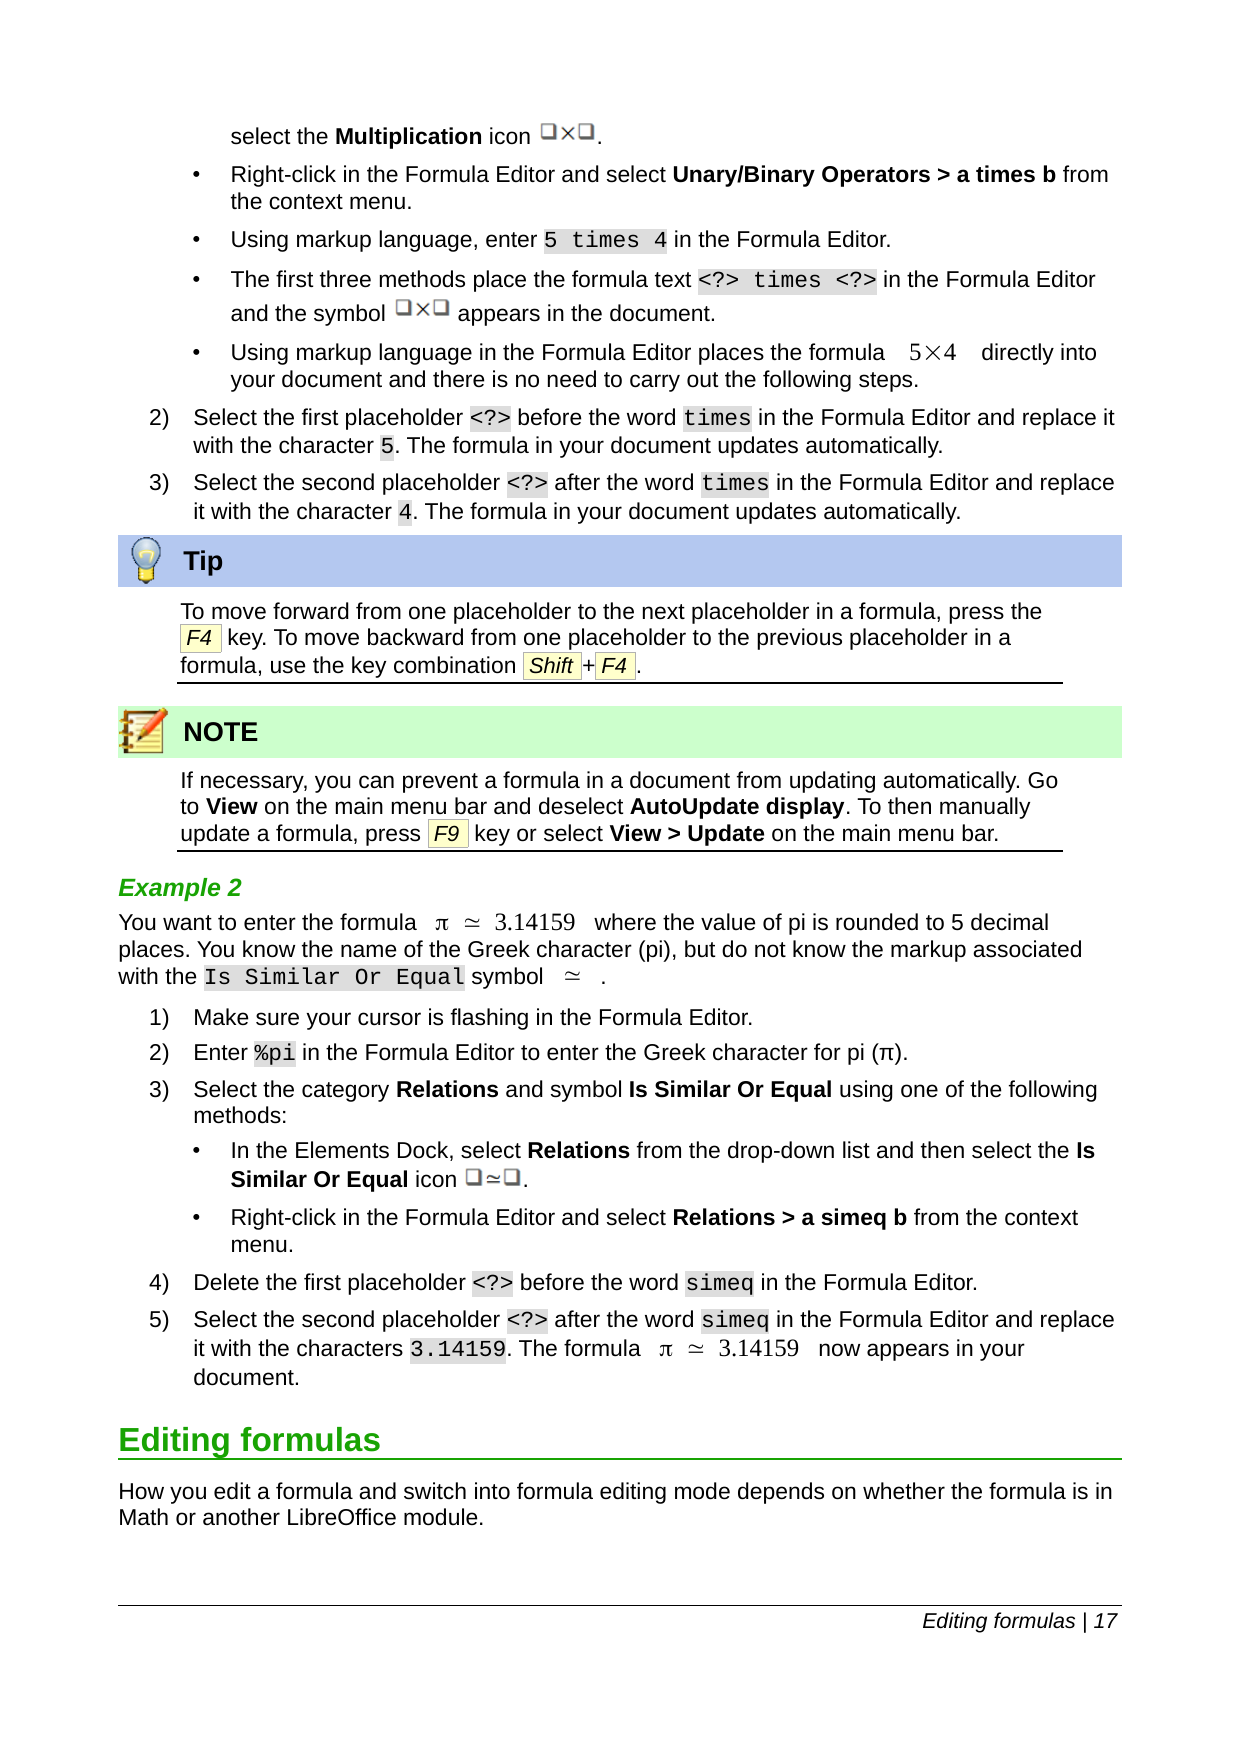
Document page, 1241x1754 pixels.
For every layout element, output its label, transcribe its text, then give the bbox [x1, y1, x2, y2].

text You want to enter the formulawhere the value of pi is rounded to 5 decimal places. You know the name of the Greek character (pi), but do not know the markup associated with the Is Similar Or Equal symbol. [118, 908, 1122, 991]
list select the Multiplication icon . [192, 118, 1122, 149]
picture [537, 118, 597, 145]
list Right-click in the Formula Editor and select Relations > a simeq b from the context menu. [192, 1204, 1122, 1257]
list Using markup language in the Formula Editor places the formula directly into your document and there is no need to carry out the following steps. [192, 338, 1122, 392]
list Using markup language, enter 5 times 4 in the Formula Editor. [192, 226, 1122, 254]
list Make sure your cursor is flashing in the Formula Editor. [169, 1003, 1122, 1030]
text How you edit a formula and switch into formula editing mode depends on whether the formula is in Math or another LibreOffice module. [118, 1478, 1122, 1531]
picture [119, 535, 170, 587]
subtitle Editing formulas [118, 1419, 1122, 1458]
list Select the first placeholder <?> before the word times in the Formula Editor and replace it with the character 5. The formula in your document updates automatically. [169, 404, 1122, 461]
picture [119, 706, 170, 757]
picture [392, 294, 452, 321]
list Enter %pi in the Formula Editor to enter the Greek character for pi (π). [169, 1039, 1122, 1067]
subtitle Tip [170, 535, 1122, 587]
picture [463, 1163, 523, 1188]
subtitle NOTE [118, 706, 1122, 758]
list Select the second placeholder <?> after the word times in the Formula Editor and replace it with the character 4. The formula in your document updates automatically. [169, 469, 1122, 526]
text To move forward from one placeholder to the next placeholder in a formula, press the F4 key. To move backward from one placeholder to the previous placeholder in a formula, use the key combination Shift+F4. [177, 595, 1063, 682]
subtitle Example 2 [118, 873, 1122, 902]
list The first three methods place the formula text <?> times <?> in the Formula Editor and the symbol appears in the document. [192, 266, 1122, 326]
text If necessary, you can prevent a formula in a document from updating automatically. Go to View on the main menu bar and deselect AutoUpdate display. To then manually update a formula, press F9 key or select View > Update on the main menu bar. [177, 764, 1063, 850]
list Select the second placeholder <?> after the word simeq in the Formula Editor and replace it with the characters 3.14159. The formulanow appears in your document. [169, 1306, 1122, 1390]
list Select the category Relations and symbol Is Similar Or Equal using one of the following methods: [169, 1076, 1122, 1129]
list Right-click in the Formula Editor and select Unary/Binary Operators > a times b from the context menu. [192, 161, 1122, 214]
list In the Elements Dock, select Relations from the drop-down list and then select the Is Similar Or Equal icon . [192, 1137, 1122, 1192]
list Delete the first placeholder <?> before the word simeq in the Formula Editor. [169, 1269, 1122, 1297]
